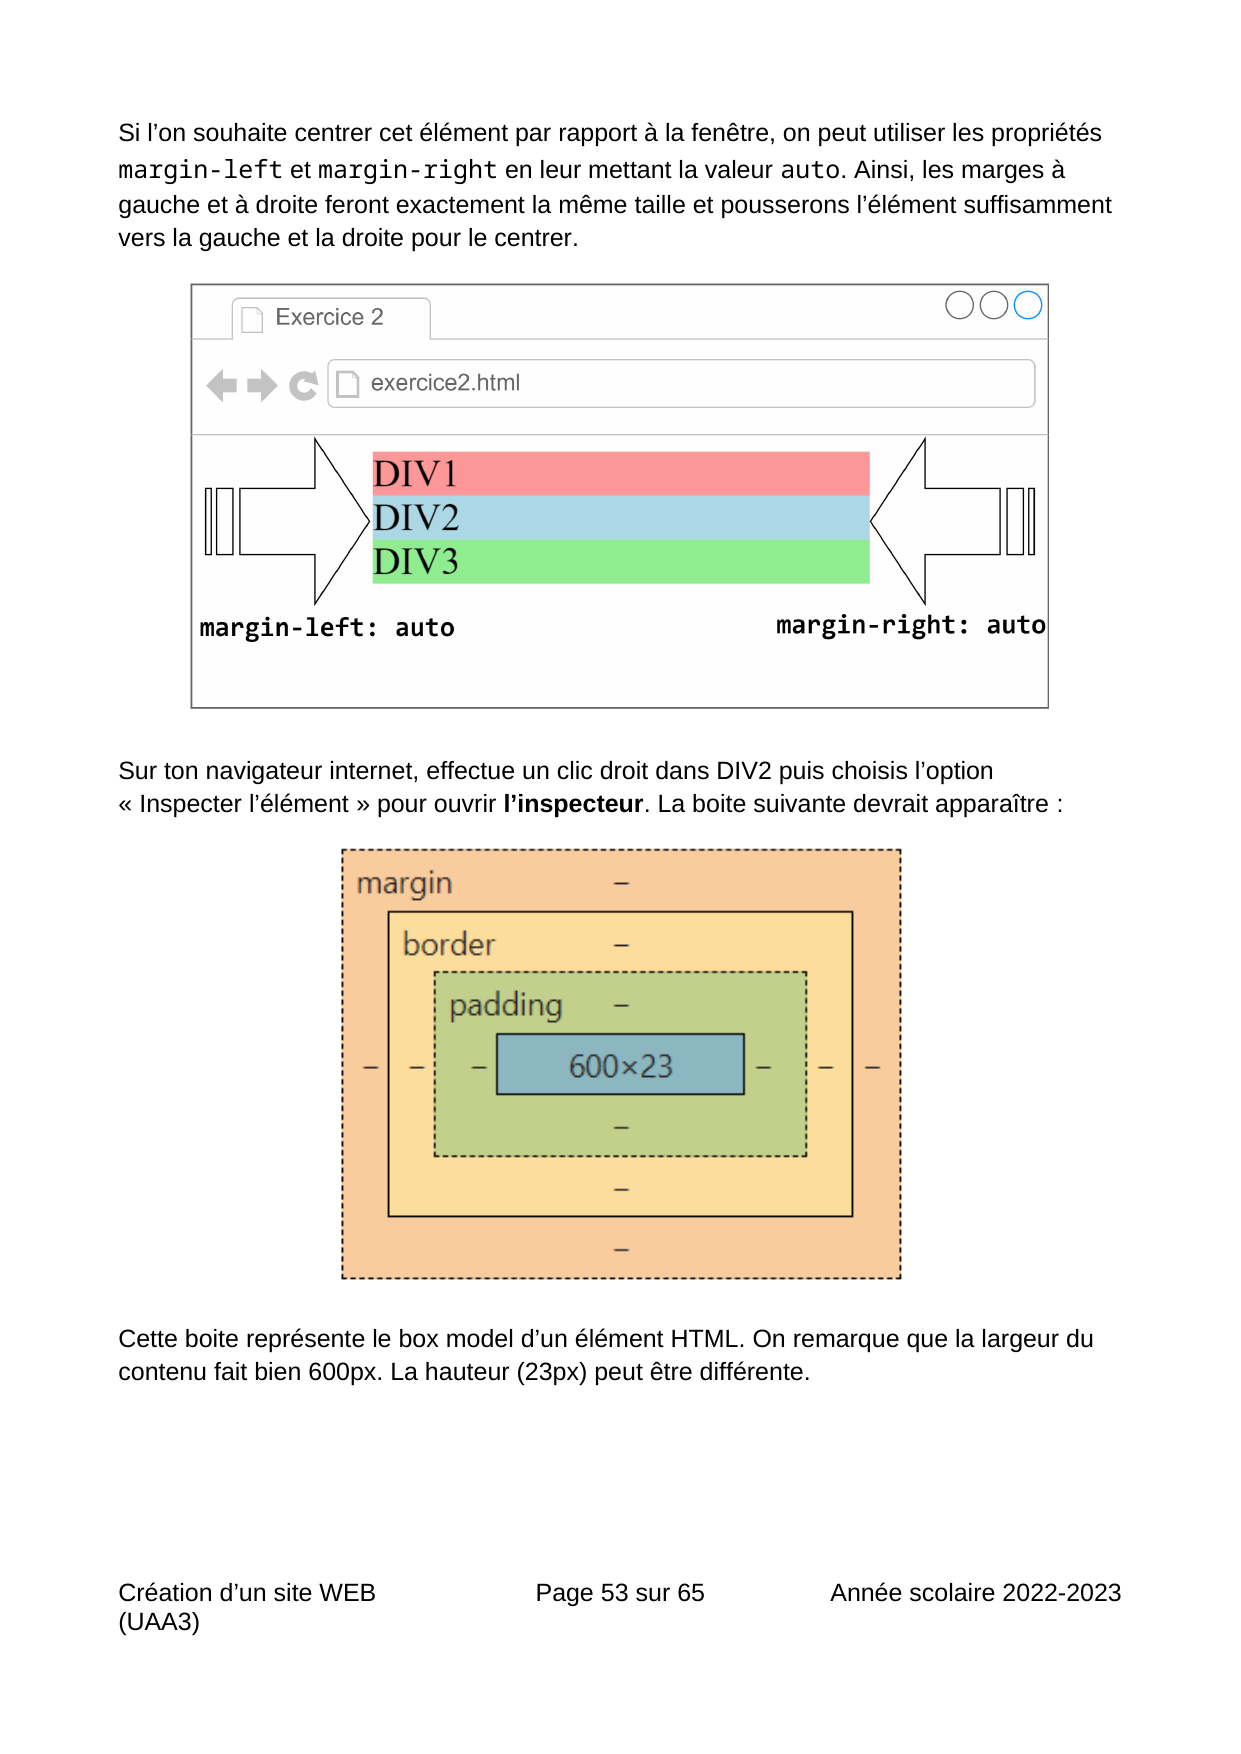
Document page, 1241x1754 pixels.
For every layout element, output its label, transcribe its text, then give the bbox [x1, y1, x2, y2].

text Cette boite représente le box model d’un élément HTML. On remarque que la largeur du contenu fait bien 600px. La hauteur (23px) peut être différente. [118, 836, 1122, 1386]
picture [317, 840, 923, 1291]
picture [177, 271, 1063, 722]
text Sur ton navigateur internet, effectue un clic droit dans DIV2 puis choisis l’option « Inspecter l’élément » pour ouvrir l’inspecteur. La boite suivante devrait apparaître : [118, 271, 1122, 818]
text Si l’on souhaite centrer cet élément par rapport à la fenêtre, on peut utiliser les propriétés margin-left et margin-right en leur mettant la valeur auto. Ainsi, les marges à gauche et à droite feront exactement la même taille et pousserons l’élément suffisamment vers la gauche et la droite pour le centrer. [118, 118, 1122, 252]
